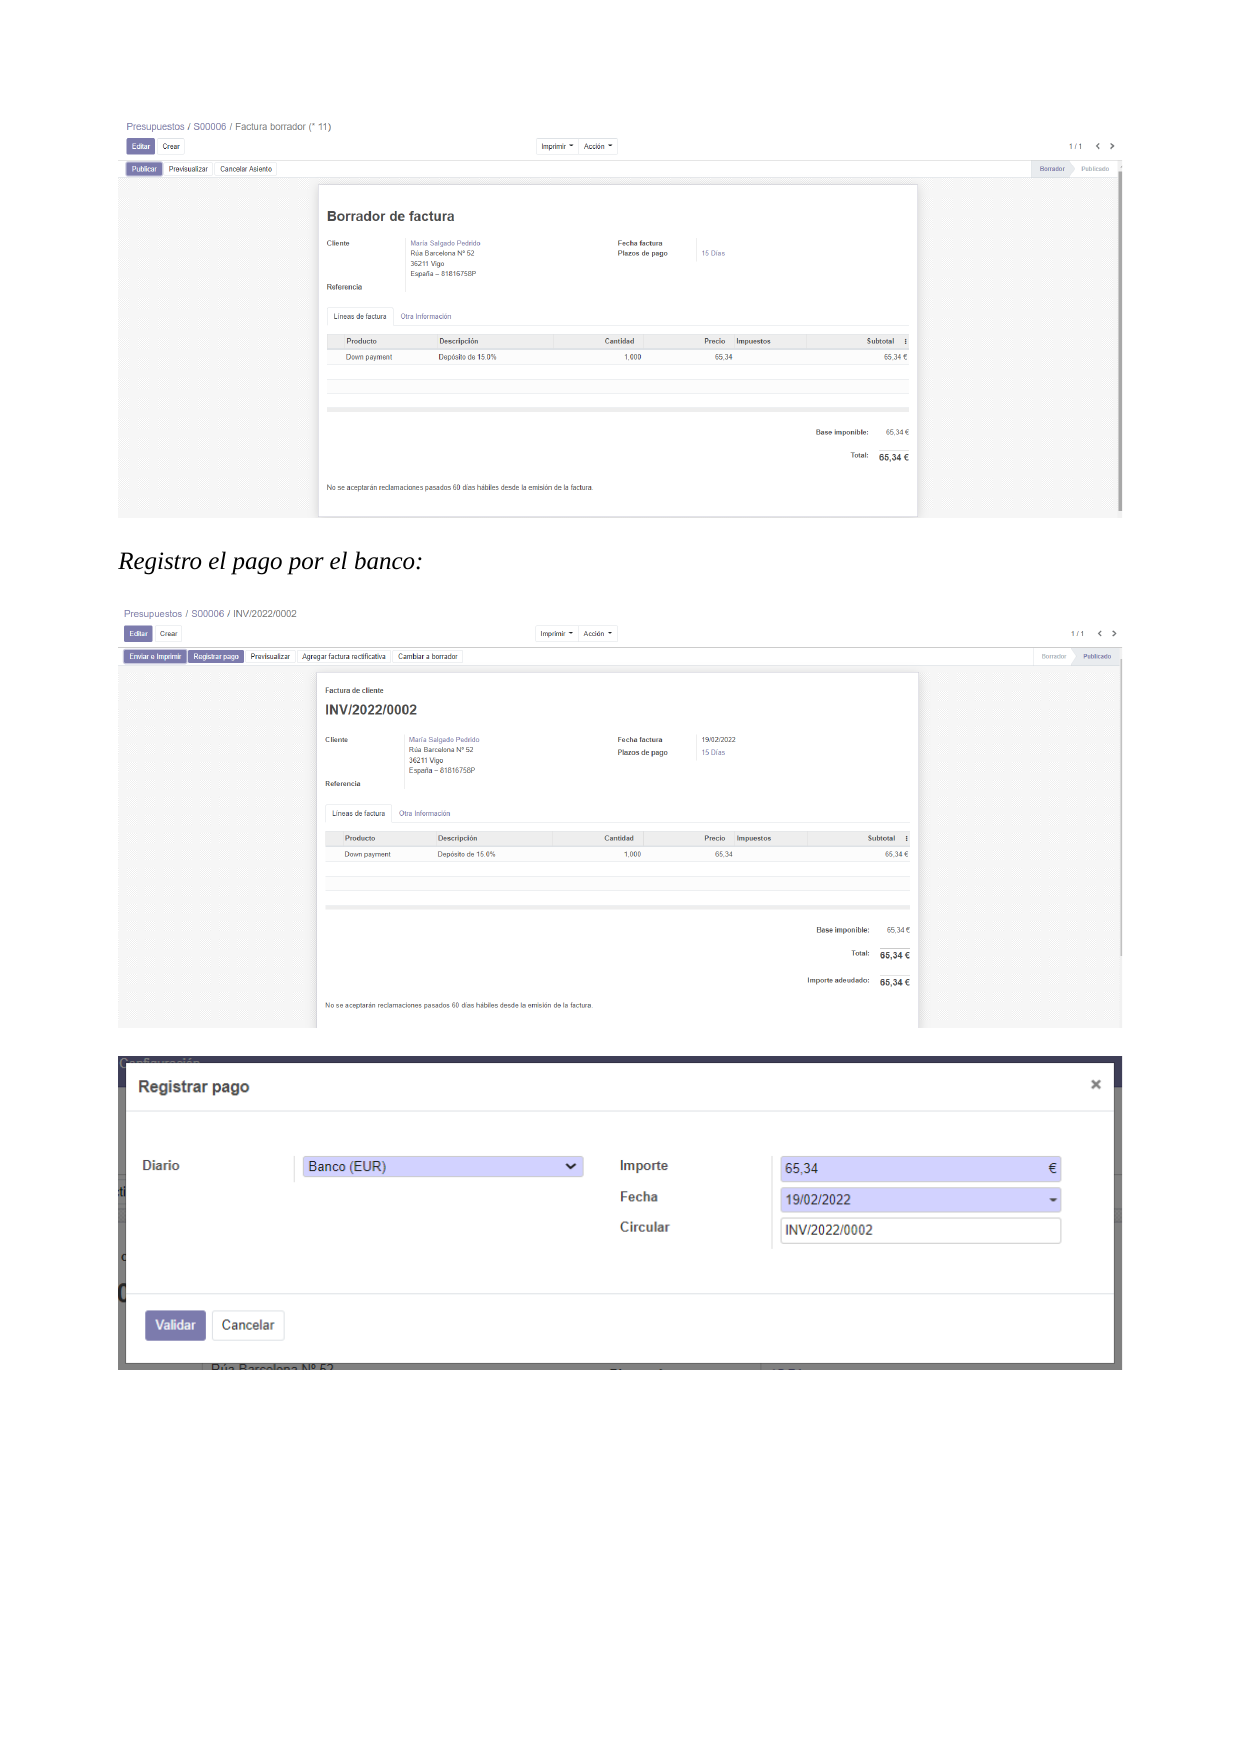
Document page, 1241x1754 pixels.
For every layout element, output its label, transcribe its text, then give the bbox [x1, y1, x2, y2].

picture [118, 118, 1123, 518]
picture [118, 603, 1123, 1028]
text Registro el pago por el banco: [118, 546, 1122, 603]
picture [118, 1056, 1123, 1370]
